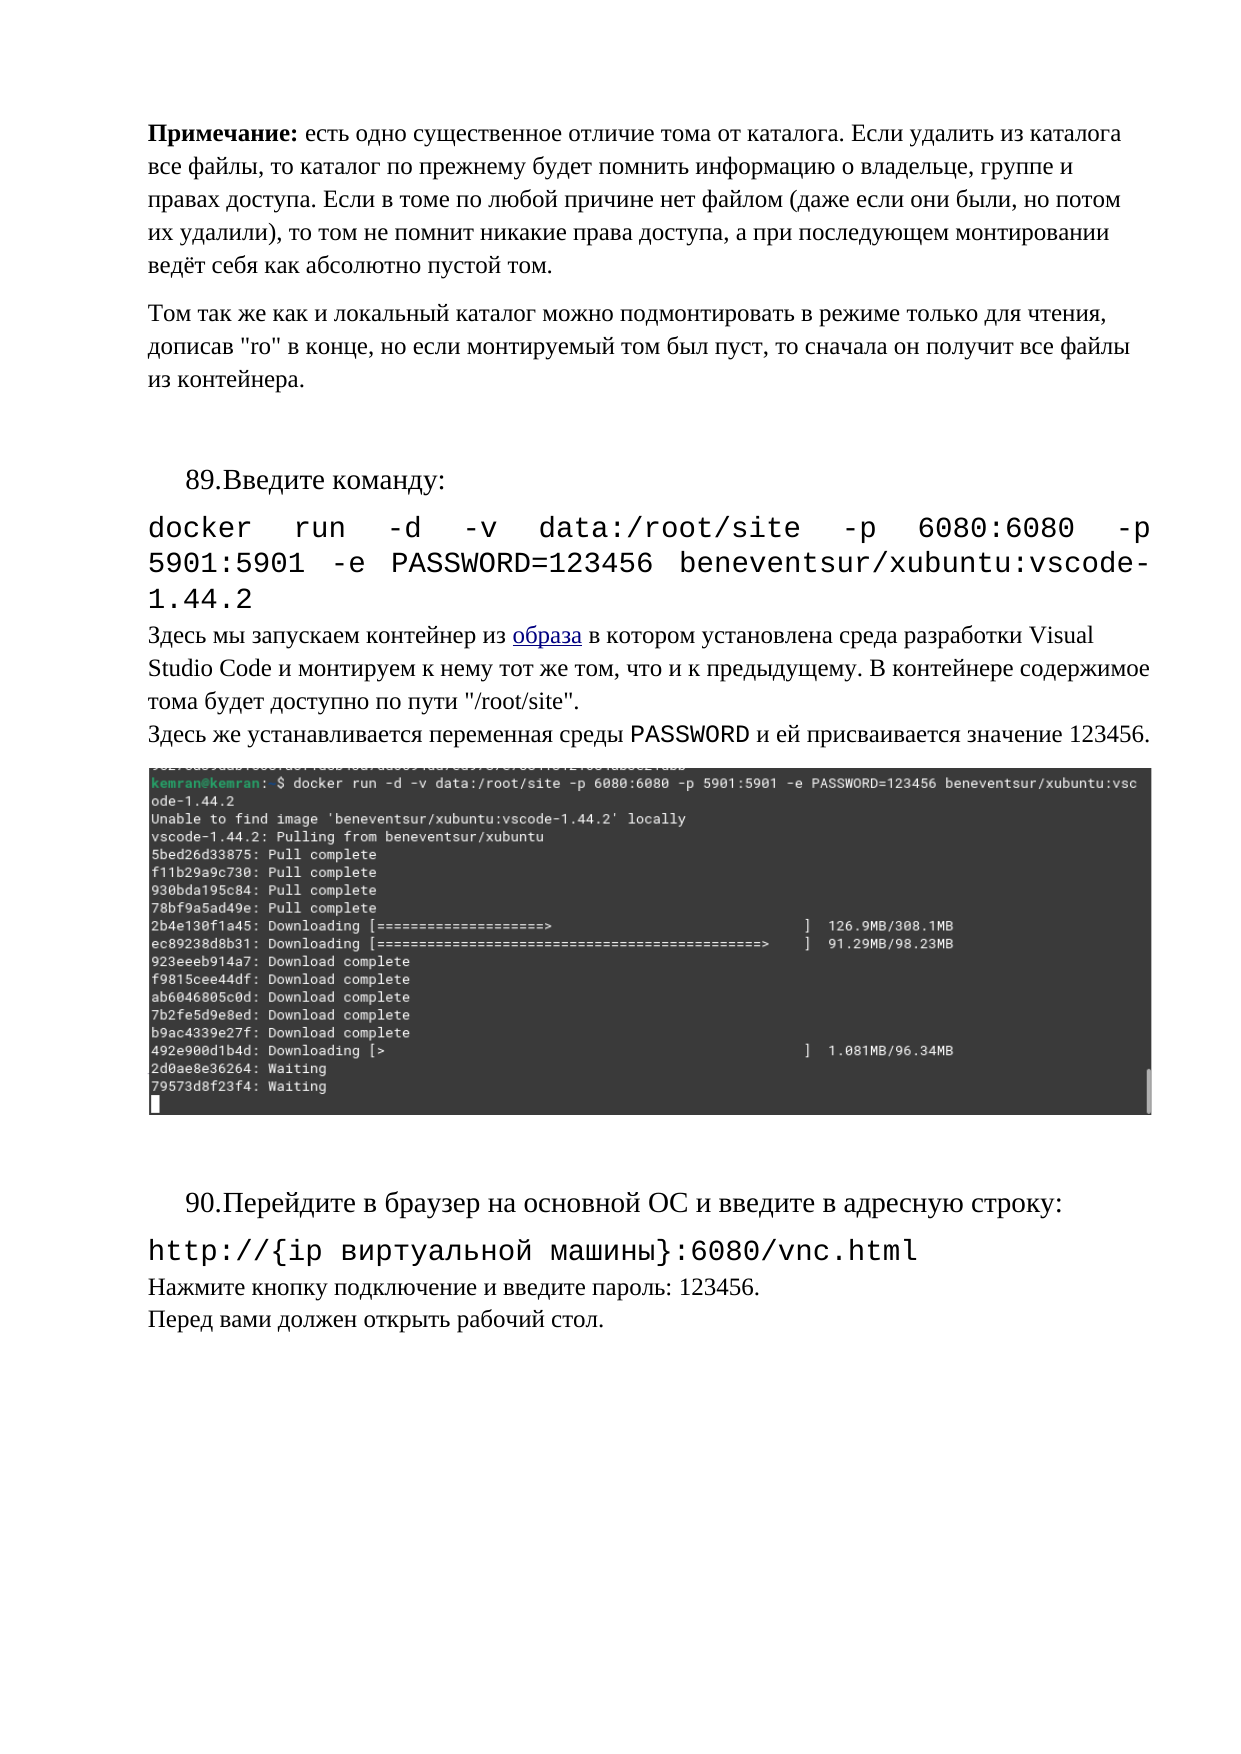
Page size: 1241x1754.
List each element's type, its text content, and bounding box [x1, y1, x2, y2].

text Нажмите кнопку подключение и введите пароль: 123456. Перед вами должен открыть рабочий стол. [148, 1272, 1152, 1333]
text http://{ip виртуальной машины}:6080/vnc.html [148, 1236, 1152, 1269]
text Примечание: есть одно существенное отличие тома от каталога. Если удалить из каталога все файлы, то каталог по прежнему будет помнить информацию о владельце, группе и правах доступа. Если в томе по любой причине нет файлом (даже если они были, но потом их удалили), то том не помнит никакие права доступа, а при последующем монтировании ведёт себя как абсолютно пустой том. [148, 118, 1152, 279]
list Введите команду: [185, 462, 1152, 496]
list Перейдите в браузер на основной ОС и введите в адресную строку: [185, 1185, 1152, 1219]
picture [147, 768, 1152, 1115]
text Здесь мы запускаем контейнер из образа в котором установлена среда разработки Visual Studio Code и монтируем к нему тот же том, что и к предыдущему. В контейнере содержимое тома будет доступно по пути "/root/site". Здесь же устанавливается переменная среды PASSWORD и ей присваивается значение 123456. [148, 620, 1152, 750]
text Том так же как и локальный каталог можно подмонтировать в режиме только для чтения, дописав "ro" в конце, но если монтируемый том был пуст, то сначала он получит все файлы из контейнера. [148, 298, 1152, 393]
text docker run -d -v data:/root/site -p 6080:6080 -p 5901:5901 -e PASSWORD=123456 beneventsur/xubuntu:vscode-1.44.2 [148, 513, 1152, 617]
